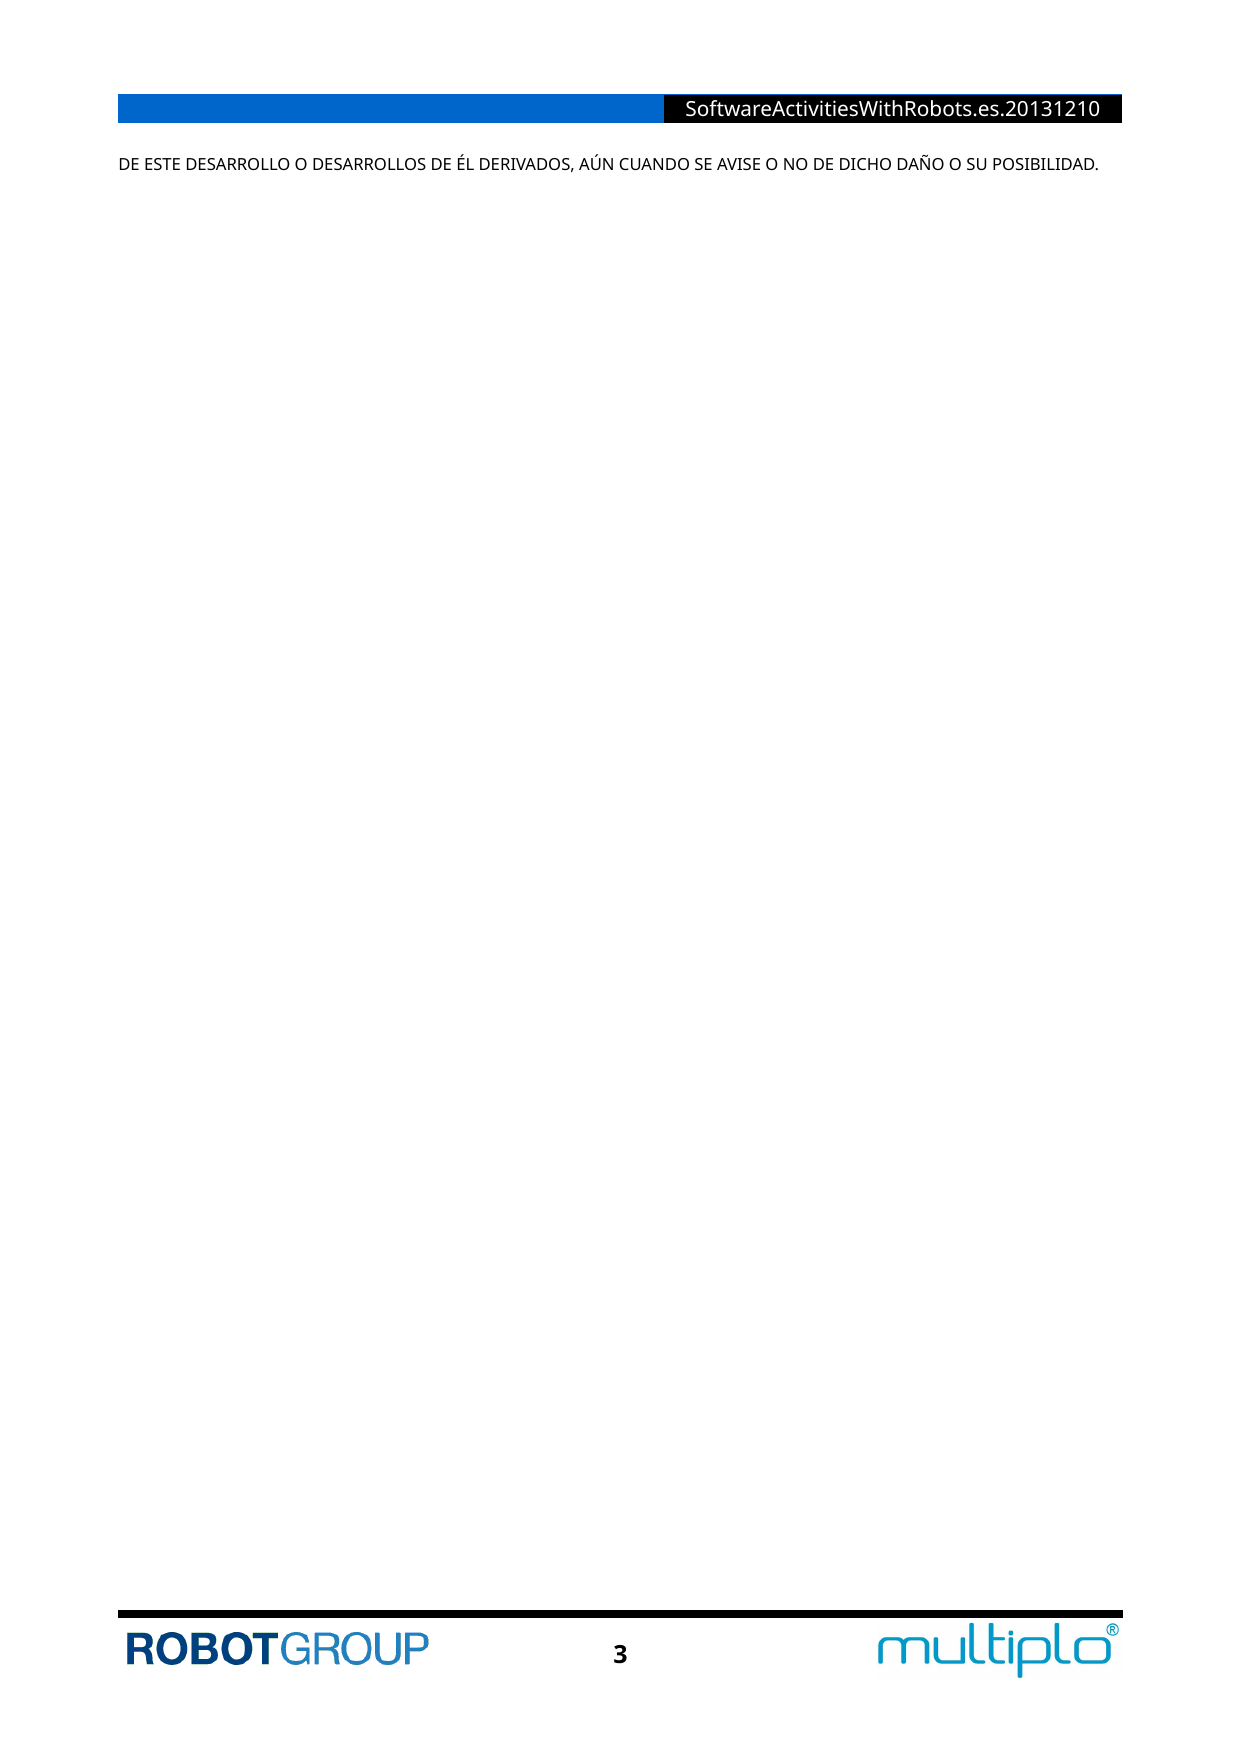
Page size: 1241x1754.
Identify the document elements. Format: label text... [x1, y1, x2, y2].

picture [877, 1622, 1123, 1679]
text DE ESTE DESARROLLO O DESARROLLOS DE ÉL DERIVADOS, AÚN CUANDO SE AVISE O NO DE DICHO DAÑO O SU POSIBILIDAD. [118, 152, 1122, 175]
picture [118, 1622, 434, 1673]
